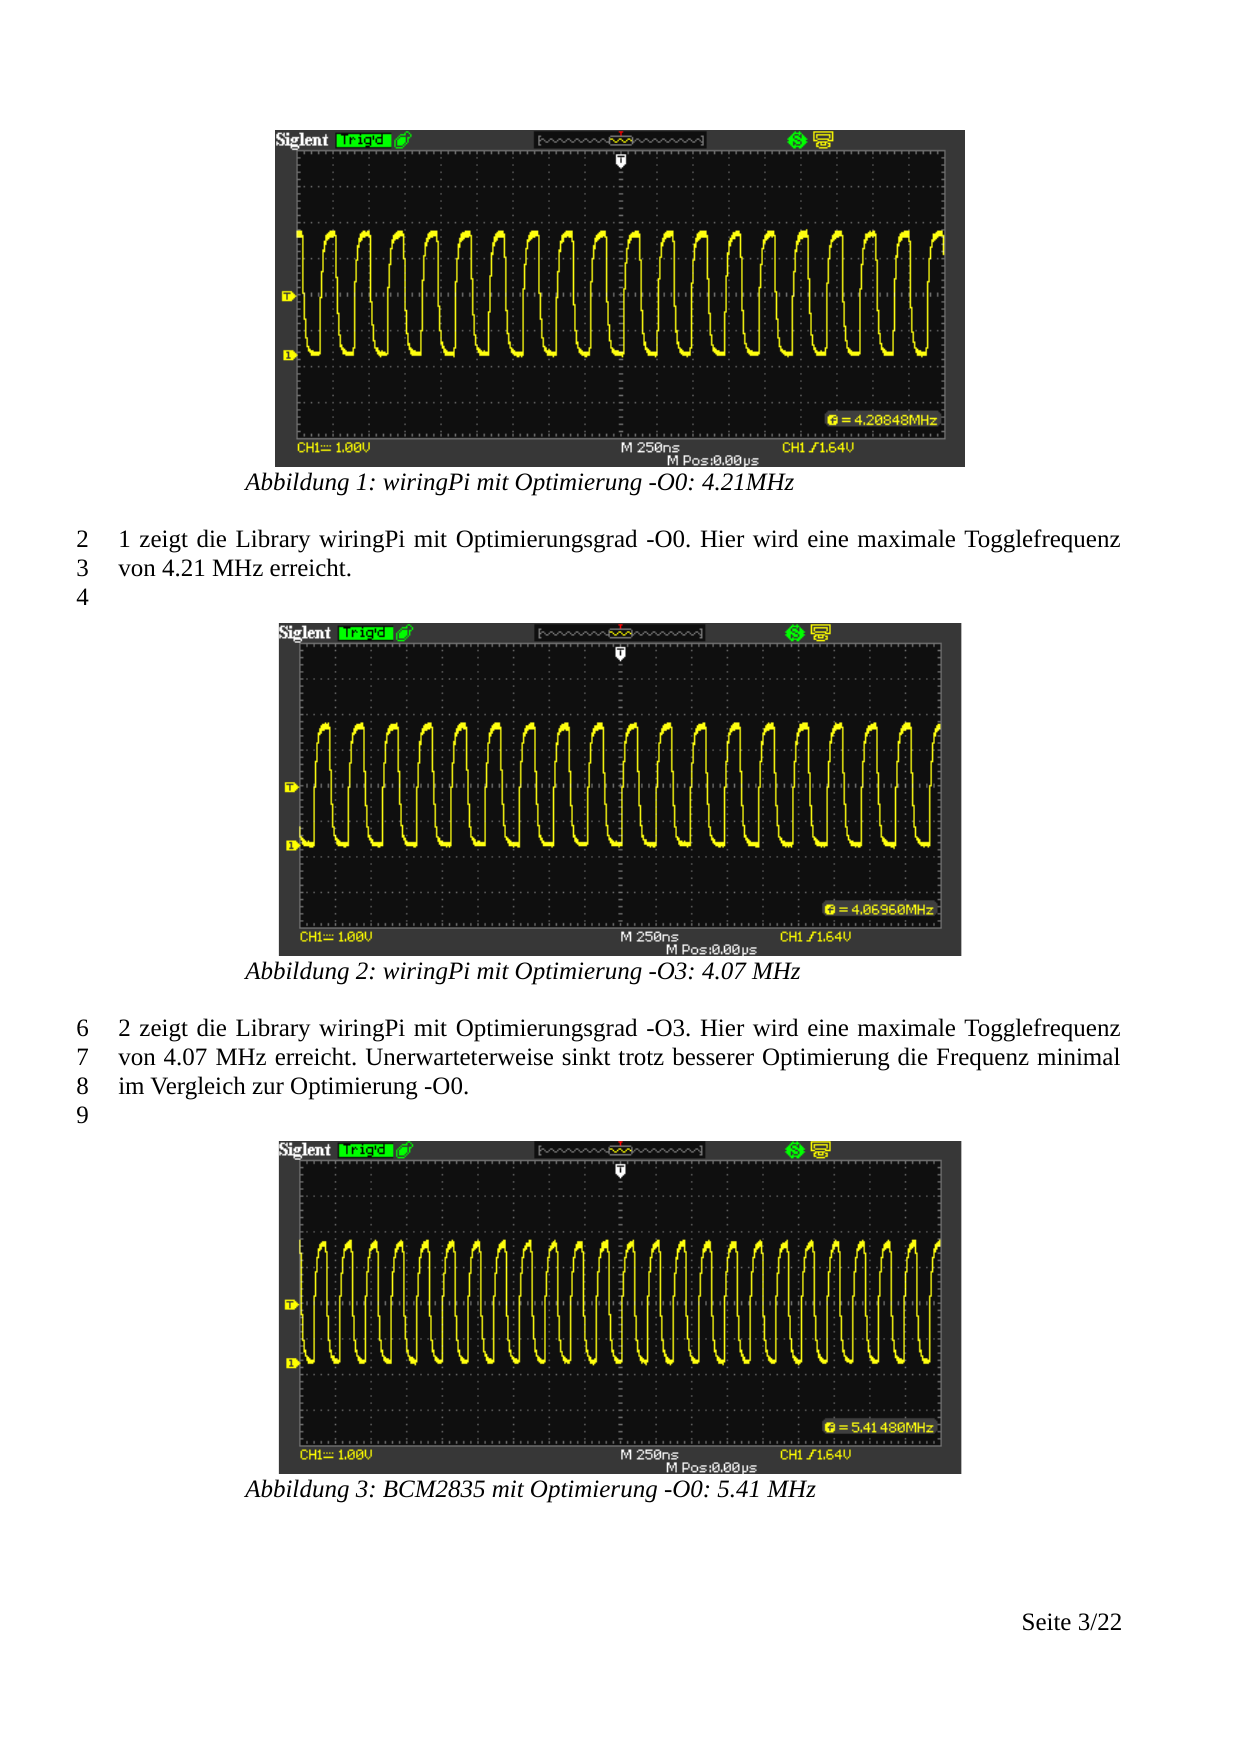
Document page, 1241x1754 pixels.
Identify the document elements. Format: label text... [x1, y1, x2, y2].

text Abbildung 2 zeigt die Library wiringPi mit Optimierungsgrad -O3. Hier wird eine maximale Togglefrequenz von 4.07 MHz erreicht. Unerwarteterweise sinkt trotz besserer Optimierung die Frequenz minimal im Vergleich zur Optimierung -O0. [118, 1013, 1122, 1100]
text Abbildung 1: wiringPi mit Optimierung -O0: 4.21MHz [245, 131, 995, 496]
picture [275, 130, 965, 467]
text Abbildung 2: wiringPi mit Optimierung -O3: 4.07 MHz [245, 623, 995, 985]
picture [278, 1141, 962, 1474]
picture [278, 623, 962, 956]
text Abbildung 3: BCM2835 mit Optimierung -O0: 5.41 MHz [245, 1141, 995, 1502]
text Abbildung 1 zeigt die Library wiringPi mit Optimierungsgrad -O0. Hier wird eine maximale Togglefrequenz von 4.21 MHz erreicht. [118, 524, 1122, 582]
